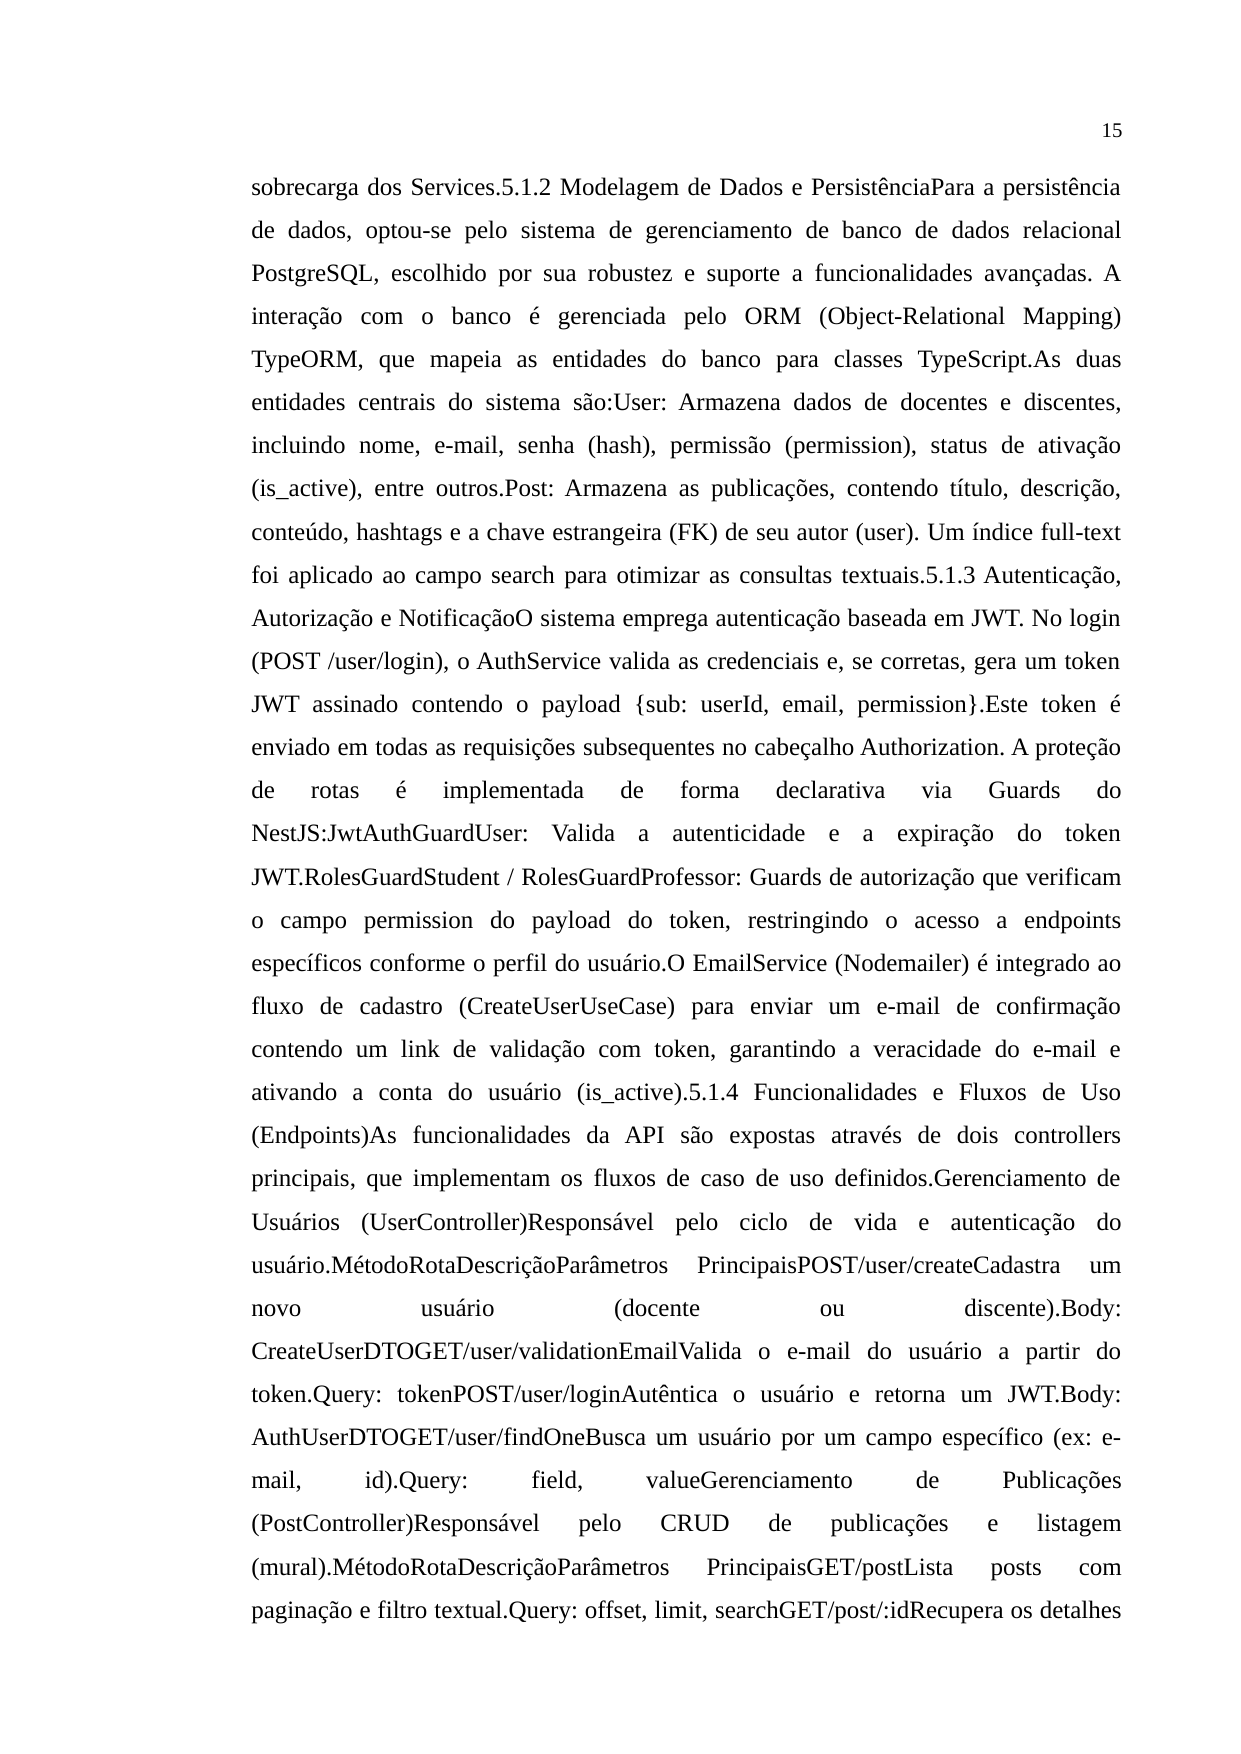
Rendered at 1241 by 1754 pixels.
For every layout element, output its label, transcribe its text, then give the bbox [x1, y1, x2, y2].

list sobrecarga dos Services.5.1.2 Modelagem de Dados e PersistênciaPara a persistência de dados, optou-se pelo sistema de gerenciamento de banco de dados relacional PostgreSQL, escolhido por sua robustez e suporte a funcionalidades avançadas. A interação com o banco é gerenciada pelo ORM (Object-Relational Mapping) TypeORM, que mapeia as entidades do banco para classes TypeScript.As duas entidades centrais do sistema são:User: Armazena dados de docentes e discentes, incluindo nome, e-mail, senha (hash), permissão (permission), status de ativação (is_active), entre outros.Post: Armazena as publicações, contendo título, descrição, conteúdo, hashtags e a chave estrangeira (FK) de seu autor (user). Um índice full-text foi aplicado ao campo search para otimizar as consultas textuais.5.1.3 Autenticação, Autorização e NotificaçãoO sistema emprega autenticação baseada em JWT. No login (POST /user/login), o AuthService valida as credenciais e, se corretas, gera um token JWT assinado contendo o payload {sub: userId, email, permission}.Este token é enviado em todas as requisições subsequentes no cabeçalho Authorization. A proteção de rotas é implementada de forma declarativa via Guards do NestJS:JwtAuthGuardUser: Valida a autenticidade e a expiração do token JWT.RolesGuardStudent / RolesGuardProfessor: Guards de autorização que verificam o campo permission do payload do token, restringindo o acesso a endpoints específicos conforme o perfil do usuário.O EmailService (Nodemailer) é integrado ao fluxo de cadastro (CreateUserUseCase) para enviar um e-mail de confirmação contendo um link de validação com token, garantindo a veracidade do e-mail e ativando a conta do usuário (is_active).5.1.4 Funcionalidades e Fluxos de Uso (Endpoints)As funcionalidades da API são expostas através de dois controllers principais, que implementam os fluxos de caso de uso definidos.Gerenciamento de Usuários (UserController)Responsável pelo ciclo de vida e autenticação do usuário.MétodoRotaDescriçãoParâmetros PrincipaisPOST/user/createCadastra um novo usuário (docente ou discente).Body: CreateUserDTOGET/user/validationEmailValida o e-mail do usuário a partir do token.Query: tokenPOST/user/loginAutêntica o usuário e retorna um JWT.Body: AuthUserDTOGET/user/findOneBusca um usuário por um campo específico (ex: e-mail, id).Query: field, valueGerenciamento de Publicações (PostController)Responsável pelo CRUD de publicações e listagem (mural).MétodoRotaDescriçãoParâmetros PrincipaisGET/postLista posts com paginação e filtro textual.Query: offset, limit, searchGET/post/:idRecupera os detalhes [222, 172, 1122, 1623]
